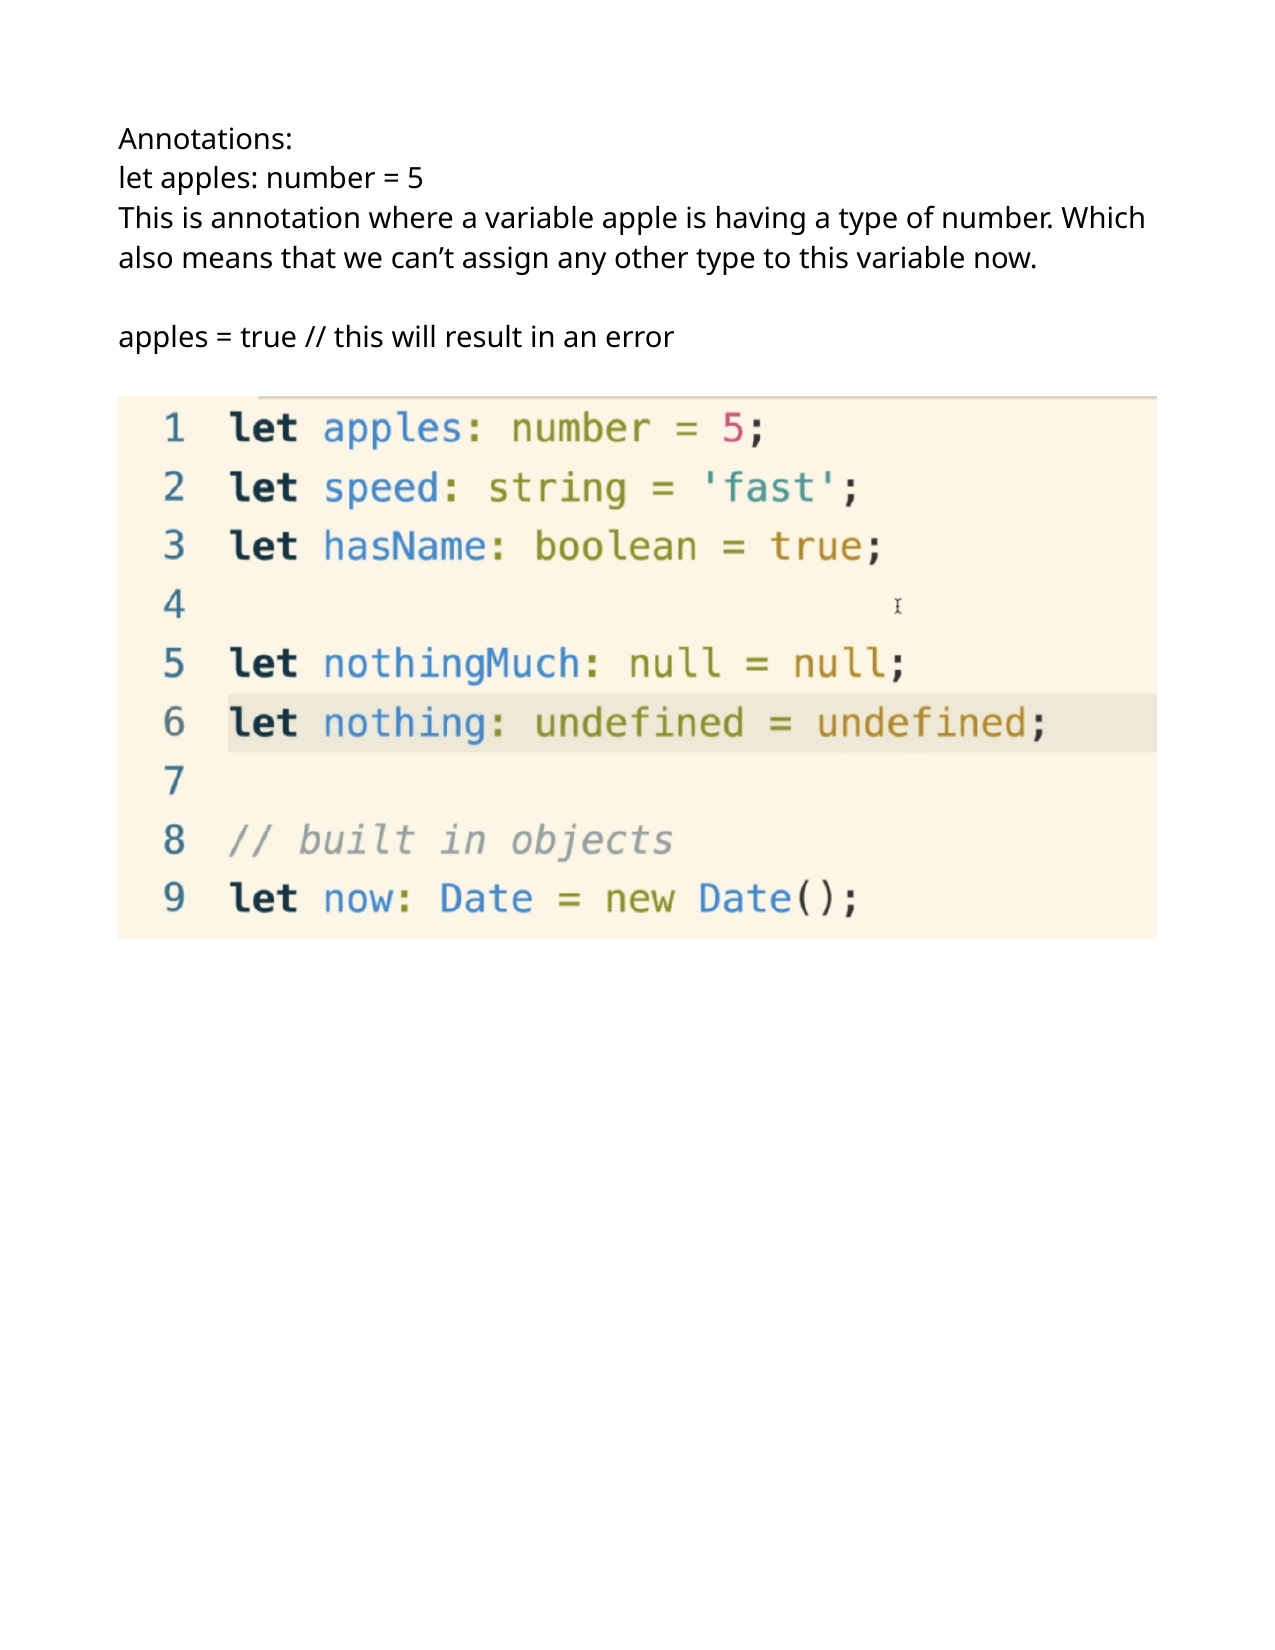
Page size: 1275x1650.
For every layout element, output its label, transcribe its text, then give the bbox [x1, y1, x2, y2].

text This is annotation where a variable apple is having a type of number. Which also means that we can’t assign any other type to this variable now. [118, 197, 1157, 277]
text apples = true // this will result in an error [118, 317, 1157, 356]
text Annotations: [118, 118, 1157, 158]
picture [118, 396, 1157, 939]
text let apples: number = 5 [118, 158, 1157, 197]
